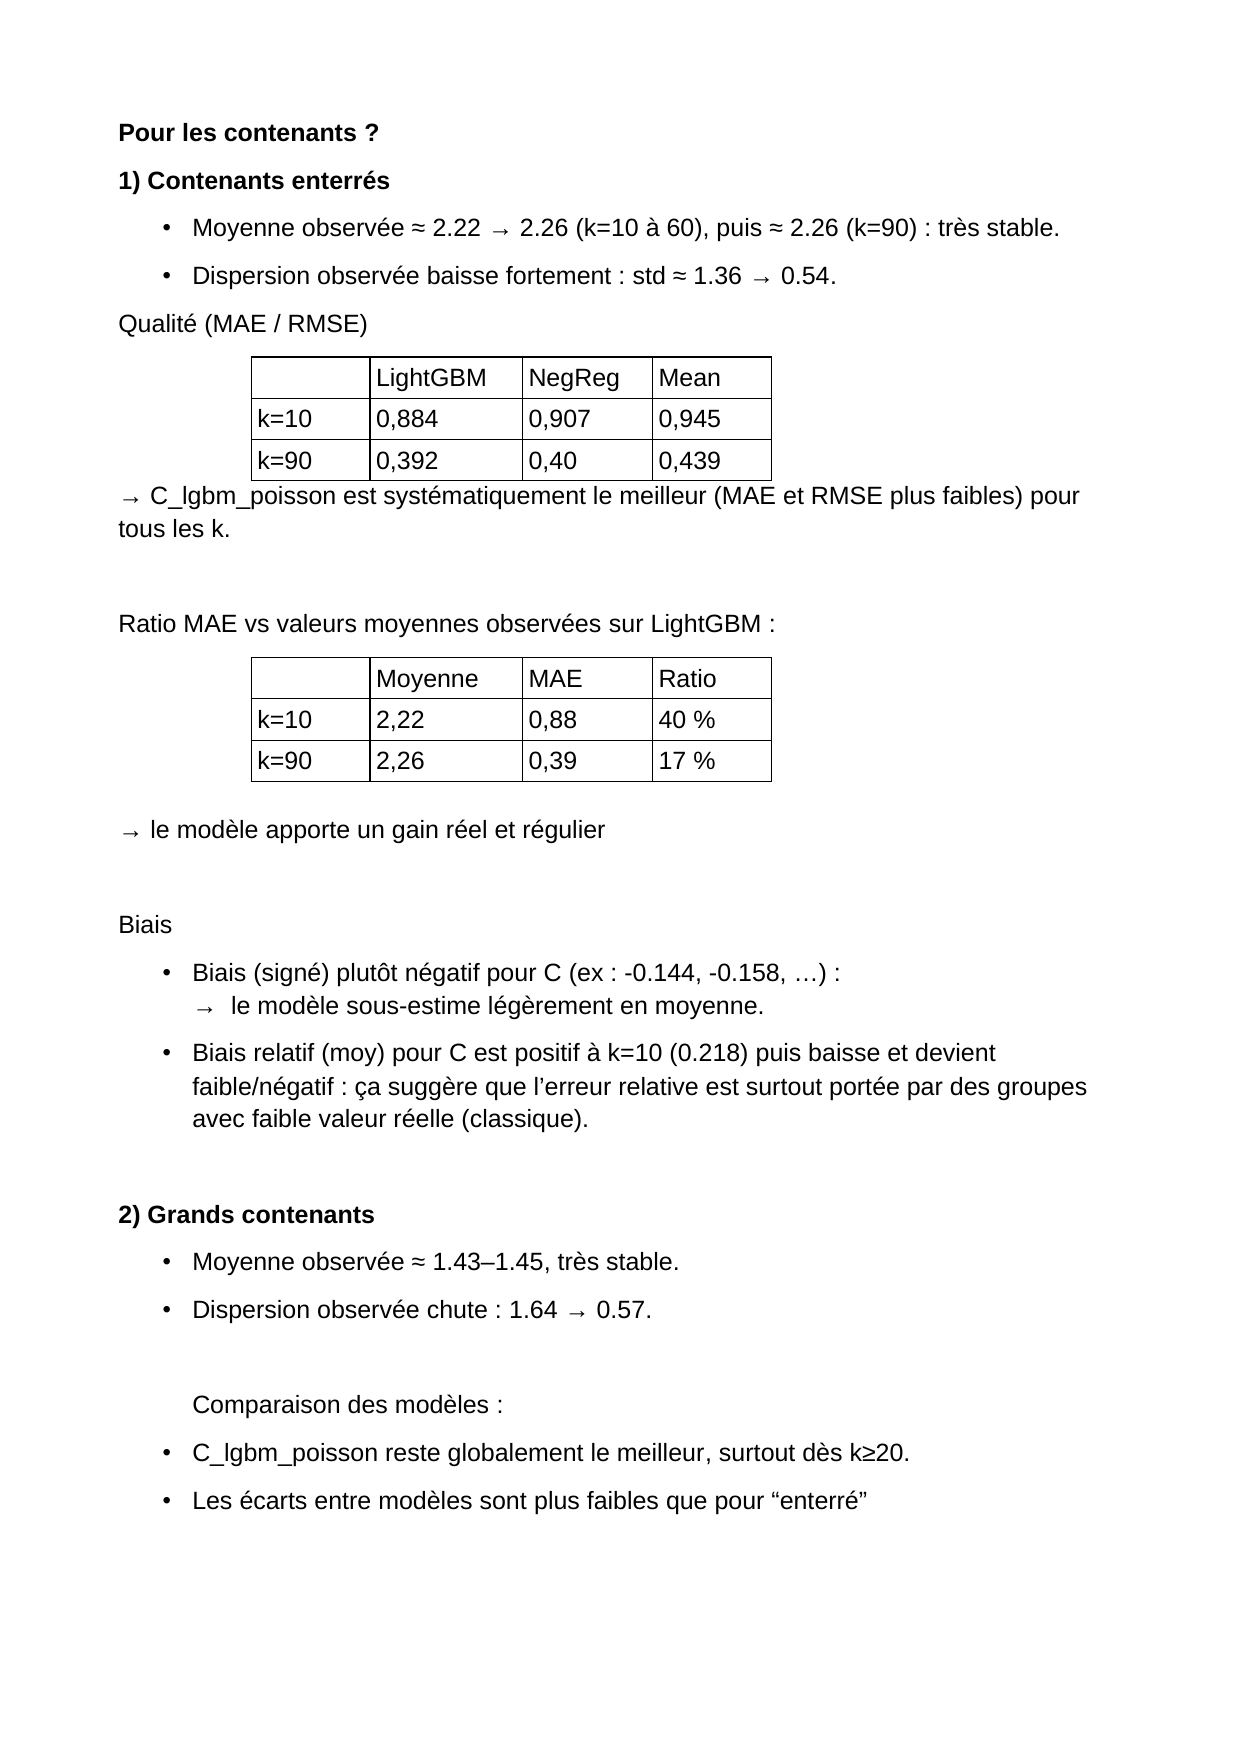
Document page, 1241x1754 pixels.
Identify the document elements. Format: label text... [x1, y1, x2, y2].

table_cell 2,26 [371, 741, 522, 781]
list Dispersion observée baisse fortement : std ≈ 1.36 → 0.54. [162, 261, 1122, 290]
table_cell 17 % [653, 741, 771, 781]
table_header [252, 358, 369, 398]
table_header Mean [653, 358, 771, 398]
subtitle 2) Grands contenants [118, 1200, 1122, 1228]
list Les écarts entre modèles sont plus faibles que pour “enterré” [162, 1486, 1122, 1514]
table_cell 0,884 [371, 399, 522, 439]
table_cell k=90 [252, 741, 369, 781]
table_cell 0,88 [523, 699, 652, 739]
table_cell 0,439 [653, 440, 771, 480]
table_cell 0,40 [523, 440, 652, 480]
table_header Moyenne [371, 658, 522, 698]
table_cell k=10 [252, 699, 369, 739]
table_cell 0,945 [653, 399, 771, 439]
list Biais relatif (moy) pour C est positif à k=10 (0.218) puis baisse et devient faible/négatif : ça suggère que l’erreur relative est surtout portée par des groupes avec faible valeur réelle (classique). [162, 1038, 1122, 1133]
list C_lgbm_poisson reste globalement le meilleur, surtout dès k≥20. [162, 1438, 1122, 1467]
list Comparaison des modèles : [162, 1390, 1122, 1419]
subtitle Qualité (MAE / RMSE) [118, 309, 1122, 337]
table_header LightGBM [371, 358, 522, 398]
table_cell k=10 [252, 399, 369, 439]
table_header NegReg [523, 358, 652, 398]
table_header Ratio [653, 658, 771, 698]
list Dispersion observée chute : 1.64 → 0.57. [162, 1295, 1122, 1324]
table_cell k=90 [252, 440, 369, 480]
text Ratio MAE vs valeurs moyennes observées sur LightGBM : [118, 609, 1122, 638]
subtitle Biais [118, 910, 1122, 939]
subtitle Pour les contenants ? [118, 118, 1122, 147]
table_cell 0,907 [523, 399, 652, 439]
subtitle 1) Contenants enterrés [118, 166, 1122, 194]
text → le modèle apporte un gain réel et régulier [118, 782, 1122, 843]
text → C_lgbm_poisson est systématiquement le meilleur (MAE et RMSE plus faibles) pour tous les k. [118, 481, 1122, 543]
table_cell 2,22 [371, 699, 522, 739]
list Biais (signé) plutôt négatif pour C (ex : -0.144, -0.158, …) : → le modèle sous-estime légèrement en moyenne. [162, 958, 1122, 1019]
table_header [252, 658, 369, 698]
table_header MAE [523, 658, 652, 698]
table_cell 0,392 [371, 440, 522, 480]
table_cell 40 % [653, 699, 771, 739]
table_cell 0,39 [523, 741, 652, 781]
list Moyenne observée ≈ 2.22 → 2.26 (k=10 à 60), puis ≈ 2.26 (k=90) : très stable. [162, 213, 1122, 242]
list Moyenne observée ≈ 1.43–1.45, très stable. [162, 1247, 1122, 1276]
